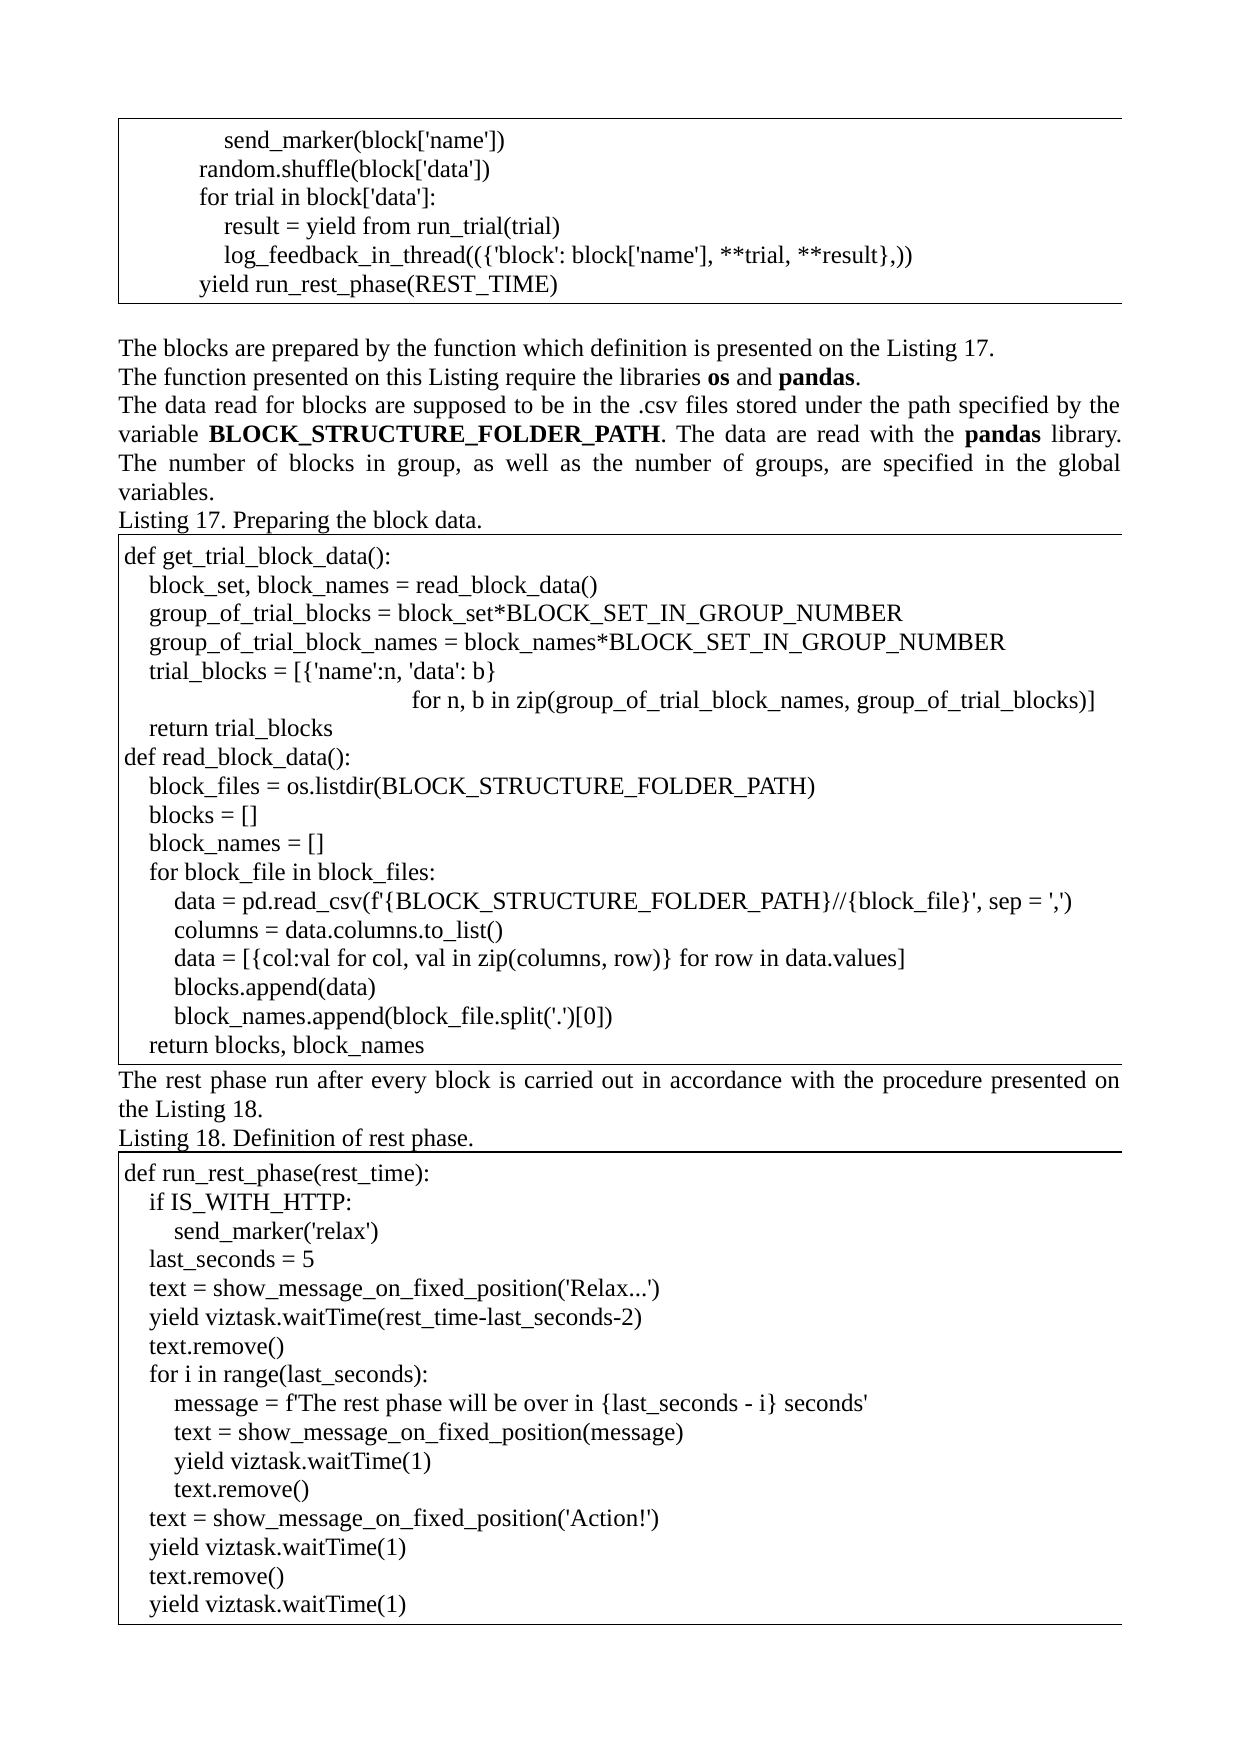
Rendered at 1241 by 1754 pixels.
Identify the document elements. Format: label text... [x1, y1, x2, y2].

table_header def get_trial_block_data(): block_set, block_names = read_block_data() group_of_trial_blocks = block_set*BLOCK_SET_IN_GROUP_NUMBER group_of_trial_block_names = block_names*BLOCK_SET_IN_GROUP_NUMBER trial_blocks = [{'name':n, 'data': b} for n, b in zip(group_of_trial_block_names, group_of_trial_blocks)] return trial_blocks def read_block_data(): block_files = os.listdir(BLOCK_STRUCTURE_FOLDER_PATH) blocks = [] block_names = [] for block_file in block_files: data = pd.read_csv(f'{BLOCK_STRUCTURE_FOLDER_PATH}//{block_file}', sep = ',') columns = data.columns.to_list() data = [{col:val for col, val in zip(columns, row)} for row in data.values] blocks.append(data) block_names.append(block_file.split('.')[0]) return blocks, block_names [119, 535, 1122, 1064]
text The rest phase run after every block is carried out in accordance with the procedure presented on the Listing 18. [118, 1065, 1122, 1123]
table_header def run_rest_phase(rest_time): if IS_WITH_HTTP: send_marker('relax') last_seconds = 5 text = show_message_on_fixed_position('Relax...') yield viztask.waitTime(rest_time-last_seconds-2) text.remove() for i in range(last_seconds): message = f'The rest phase will be over in {last_seconds - i} seconds' text = show_message_on_fixed_position(message) yield viztask.waitTime(1) text.remove() text = show_message_on_fixed_position('Action!') yield viztask.waitTime(1) text.remove() yield viztask.waitTime(1) [119, 1153, 1122, 1624]
text The function presented on this Listing require the libraries os and pandas. [118, 362, 1122, 390]
text The blocks are prepared by the function which definition is presented on the Listing 17. [118, 333, 1122, 362]
text Listing 18. Definition of rest phase. [118, 1123, 1122, 1151]
table_header send_marker(block['name']) random.shuffle(block['data']) for trial in block['data']: result = yield from run_trial(trial) log_feedback_in_thread(({'block': block['name'], **trial, **result},)) yield run_rest_phase(REST_TIME) [119, 119, 1122, 303]
text The data read for blocks are supposed to be in the .csv files stored under the path specified by the variable BLOCK_STRUCTURE_FOLDER_PATH. The data are read with the pandas library. The number of blocks in group, as well as the number of groups, are specified in the global variables. [118, 390, 1122, 505]
text Listing 17. Preparing the block data. [118, 505, 1122, 534]
